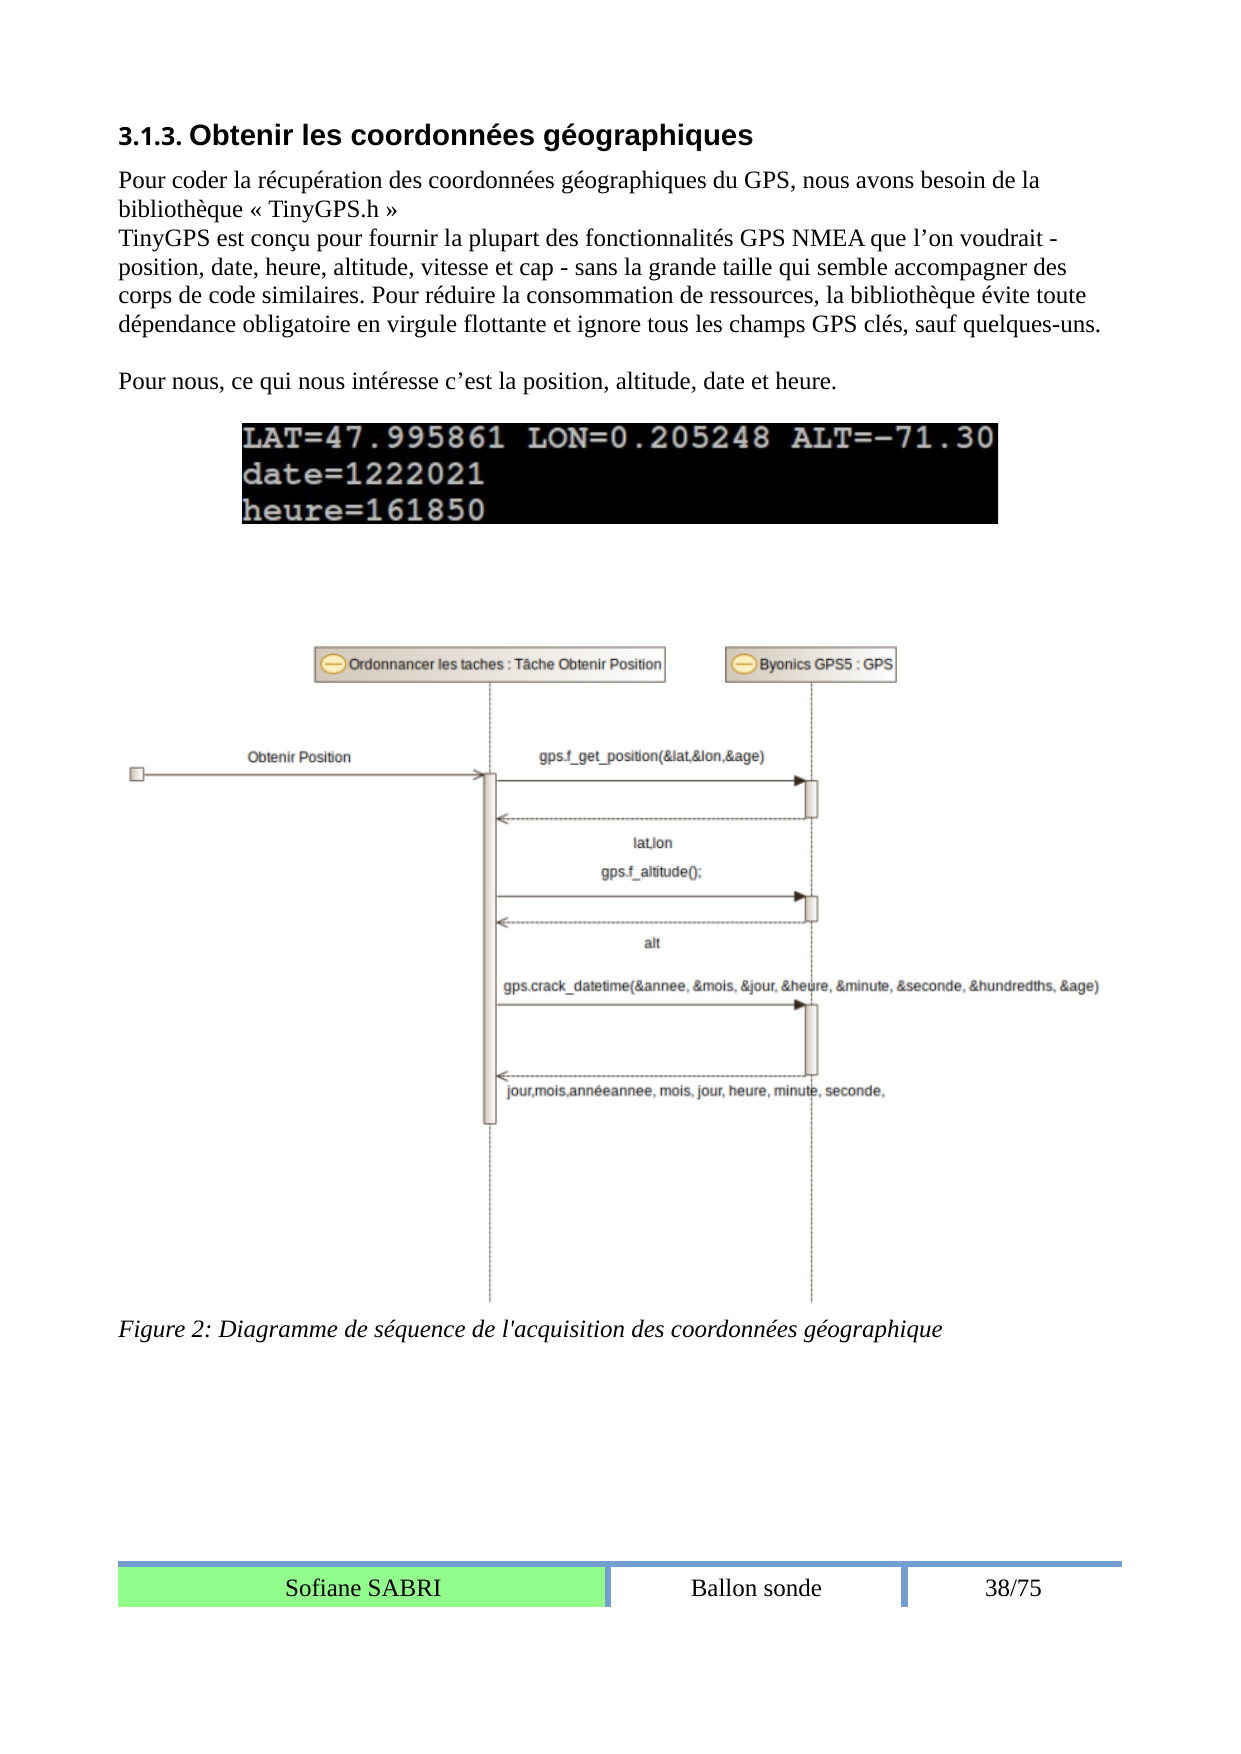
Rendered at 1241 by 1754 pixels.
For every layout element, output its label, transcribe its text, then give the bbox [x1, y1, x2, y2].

picture [118, 635, 1123, 1314]
text Pour coder la récupération des coordonnées géographiques du GPS, nous avons besoin de la bibliothèque « TinyGPS.h » [118, 165, 1122, 223]
picture [242, 423, 999, 524]
subtitle Obtenir les coordonnées géographiques [118, 118, 1122, 153]
text Pour nous, ce qui nous intéresse c’est la position, altitude, date et heure. [118, 366, 1122, 395]
text TinyGPS est conçu pour fournir la plupart des fonctionnalités GPS NMEA que l’on voudrait - position, date, heure, altitude, vitesse et cap - sans la grande taille qui semble accompagner des corps de code similaires. Pour réduire la consommation de ressources, la bibliothèque évite toute dépendance obligatoire en virgule flottante et ignore tous les champs GPS clés, sauf quelques-uns. [118, 223, 1122, 338]
text Figure 2: Diagramme de séquence de l'acquisition des coordonnées géographique [118, 1314, 1122, 1343]
